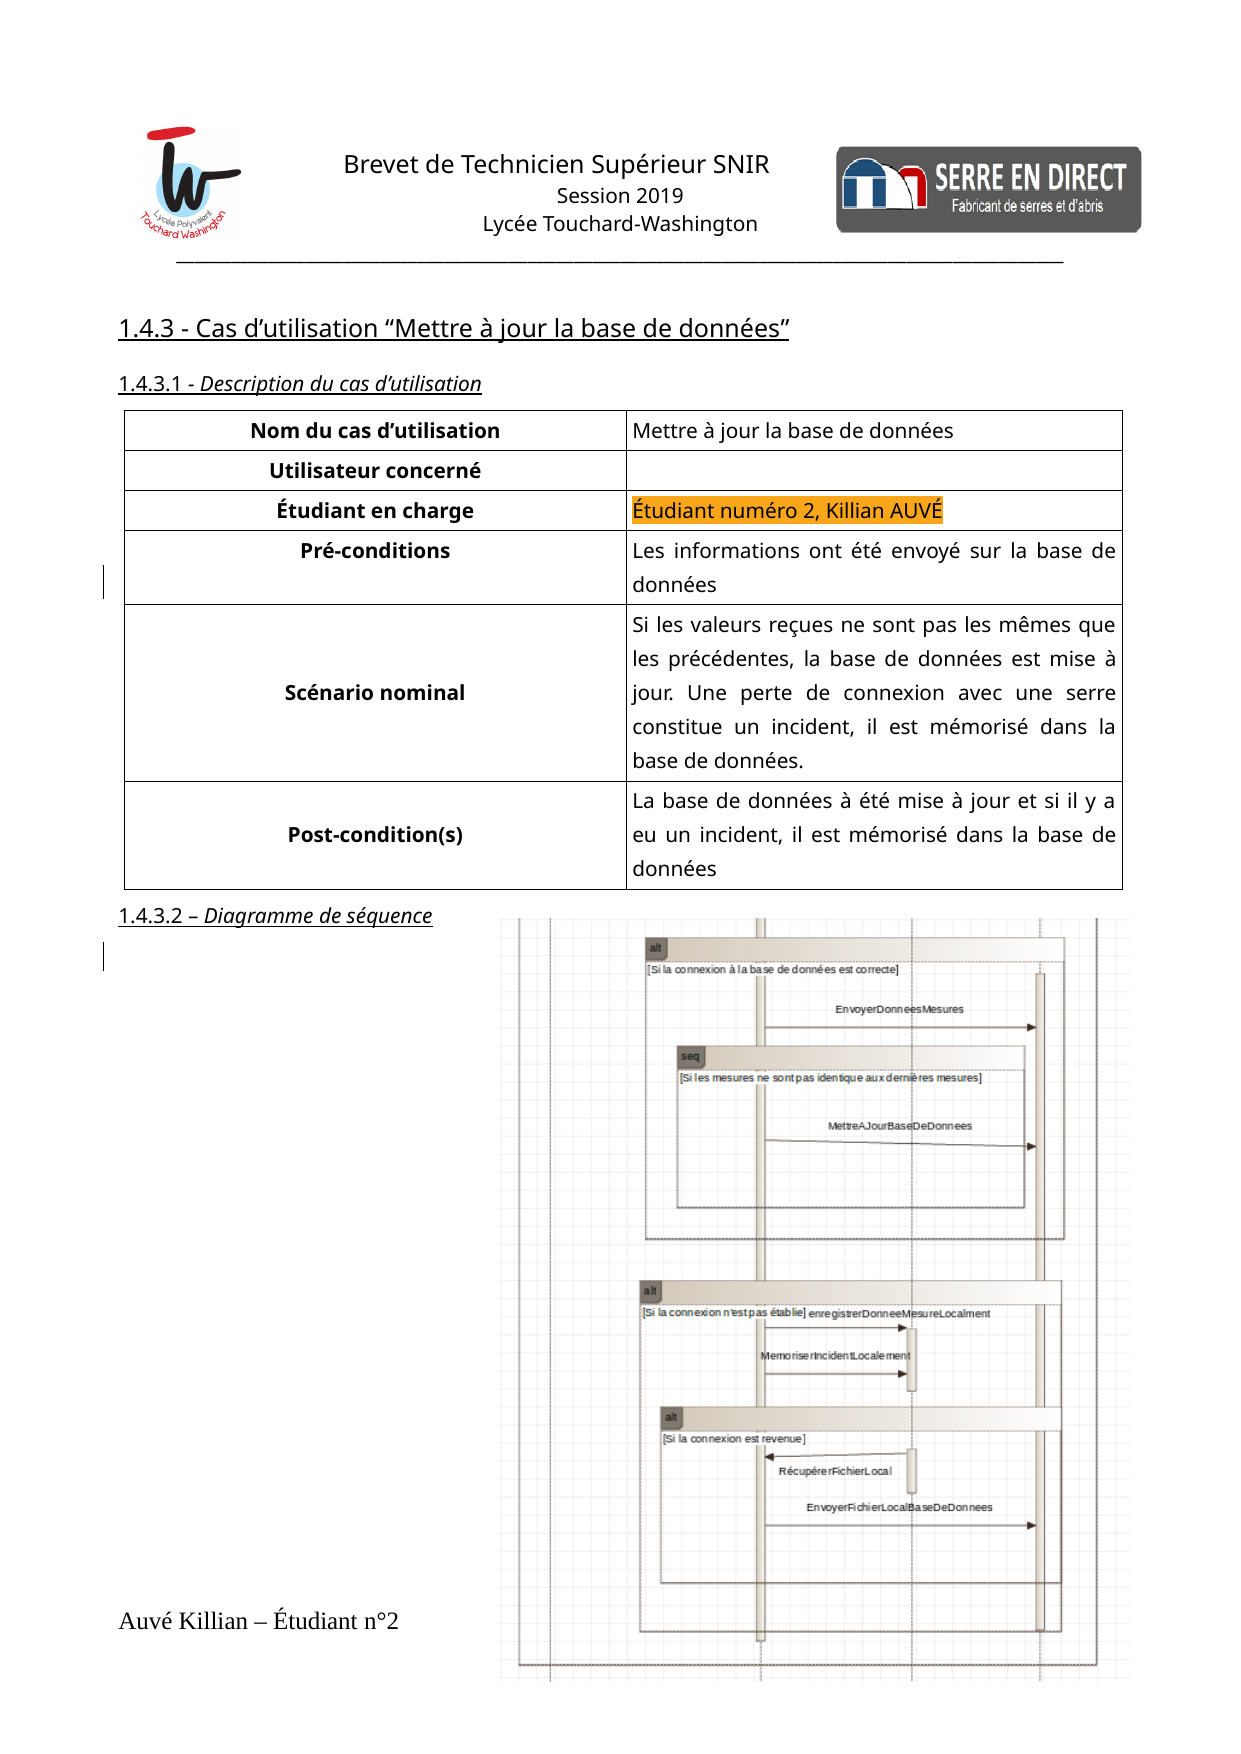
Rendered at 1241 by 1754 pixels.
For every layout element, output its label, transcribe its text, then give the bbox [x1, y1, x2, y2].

table_cell Étudiant numéro 2, Killian AUVÉ [627, 491, 1122, 530]
picture [831, 144, 1145, 237]
table_cell Scénario nominal [125, 605, 626, 781]
table_header Nom du cas d’utilisation [125, 411, 626, 450]
table_cell Post-condition(s) [125, 782, 626, 889]
picture [498, 918, 1132, 1682]
table_header Mettre à jour la base de données [627, 411, 1122, 450]
subtitle 1.4.3.1 - Description du cas d’utilisation [118, 369, 1122, 398]
table_cell Utilisateur concerné [125, 451, 626, 490]
table_cell Les informations ont été envoyé sur la base de données [627, 531, 1122, 604]
table_cell Si les valeurs reçues ne sont pas les mêmes que les précédentes, la base de données est mise à jour. Une perte de connexion avec une serre constitue un incident, il est mémorisé dans la base de données. [627, 605, 1122, 781]
subtitle 1.4.3 - Cas d’utilisation “Mettre à jour la base de données” [118, 310, 1122, 344]
picture [138, 123, 243, 241]
table_cell Pré-conditions [125, 531, 626, 604]
table_cell La base de données à été mise à jour et si il y a eu un incident, il est mémorisé dans la base de données [627, 782, 1122, 889]
subtitle 1.4.3.2 – Diagramme de séquence [118, 901, 1122, 930]
table_cell Étudiant en charge [125, 491, 626, 530]
table_cell [627, 451, 1122, 490]
